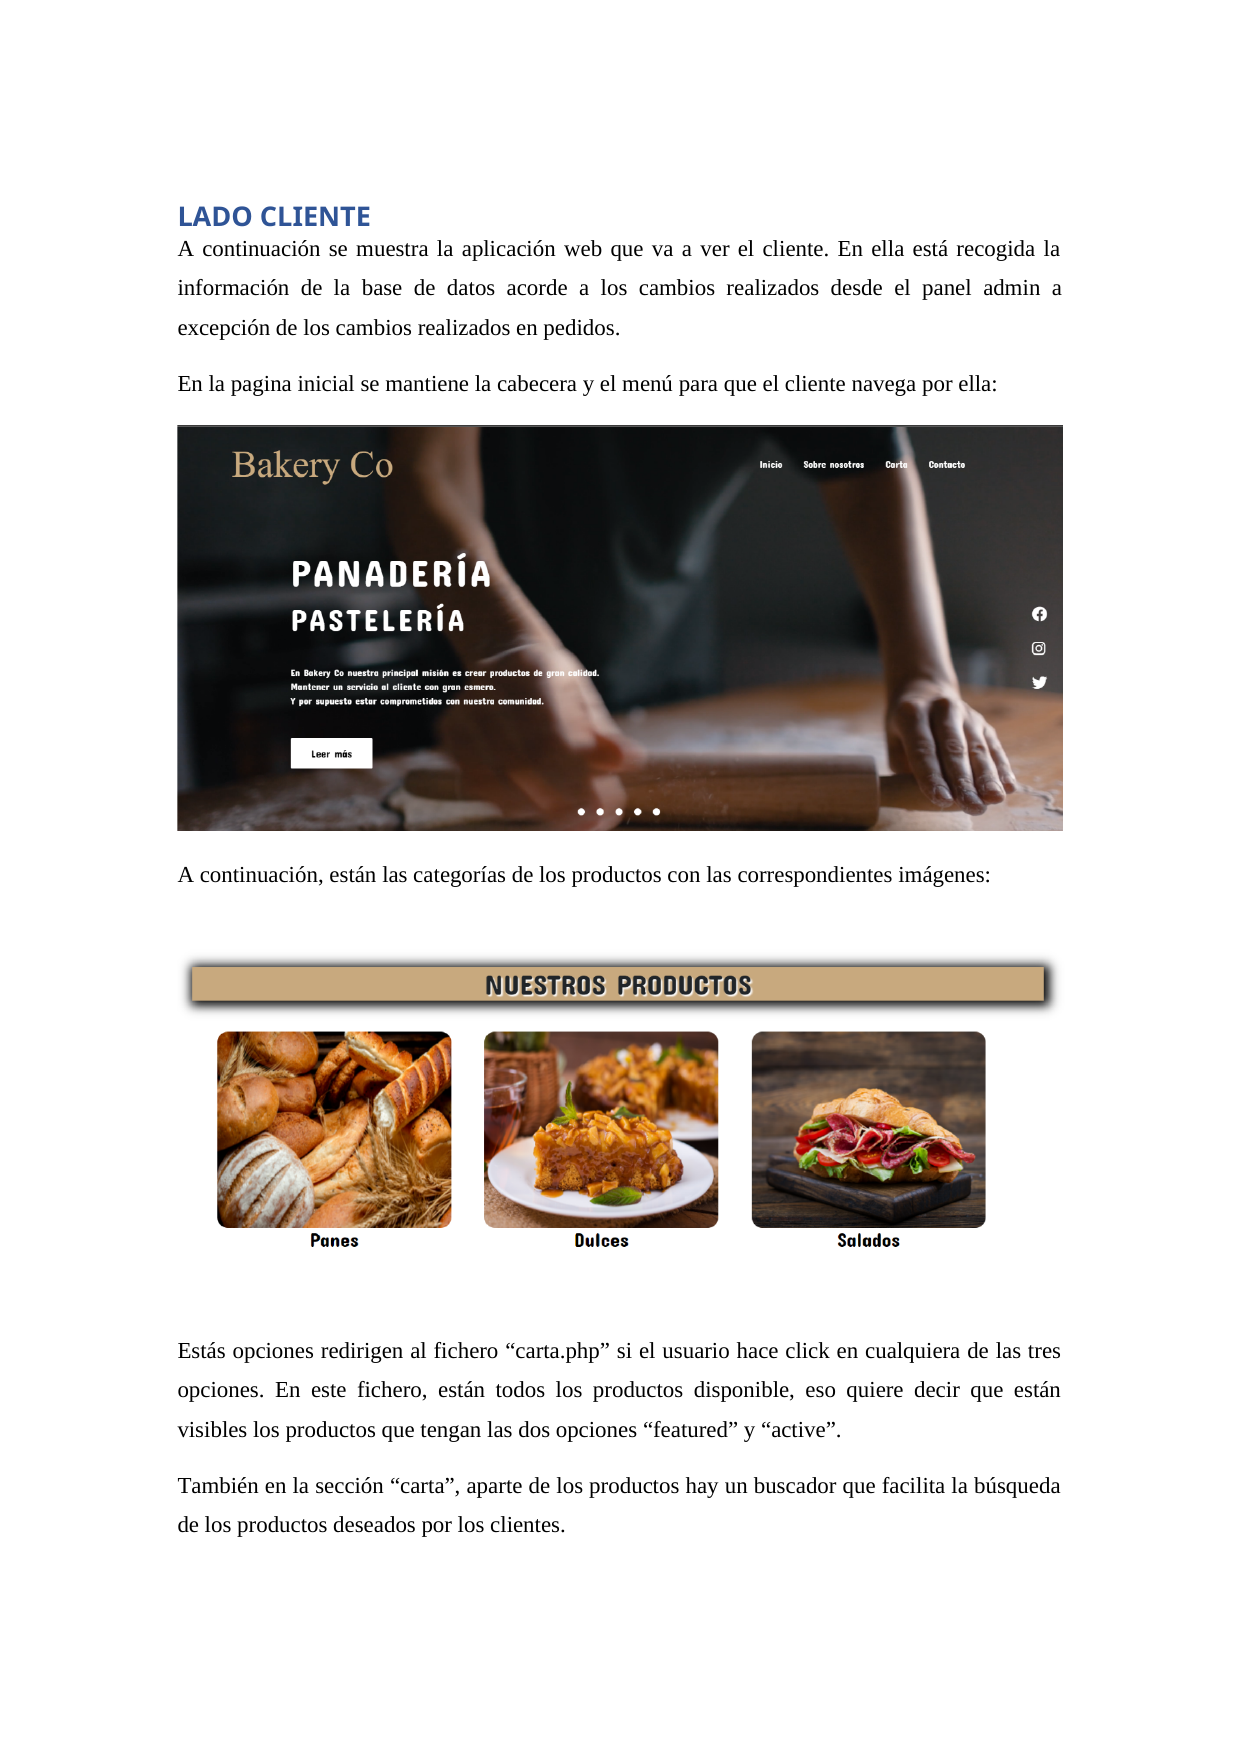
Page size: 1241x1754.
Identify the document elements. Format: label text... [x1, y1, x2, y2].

text A continuación se muestra la aplicación web que va a ver el cliente. En ella está recogida la información de la base de datos acorde a los cambios realizados desde el panel admin a excepción de los cambios realizados en pedidos. [177, 234, 1063, 340]
subtitle LADO CLIENTE [177, 197, 1063, 234]
text A continuación, están las categorías de los productos con las correspondientes imágenes: [177, 861, 1063, 887]
text En la pagina inicial se mantiene la cabecera y el menú para que el cliente navega por ella: [177, 370, 1063, 396]
text También en la sección “carta”, aparte de los productos hay un buscador que facilita la búsqueda de los productos deseados por los clientes. [177, 1472, 1063, 1538]
text Estás opciones redirigen al fichero “carta.php” si el usuario hace click en cualquiera de las tres opciones. En este fichero, están todos los productos disponible, eso quiere decir que están visibles los productos que tengan las dos opciones “featured” y “active”. [177, 1337, 1063, 1442]
